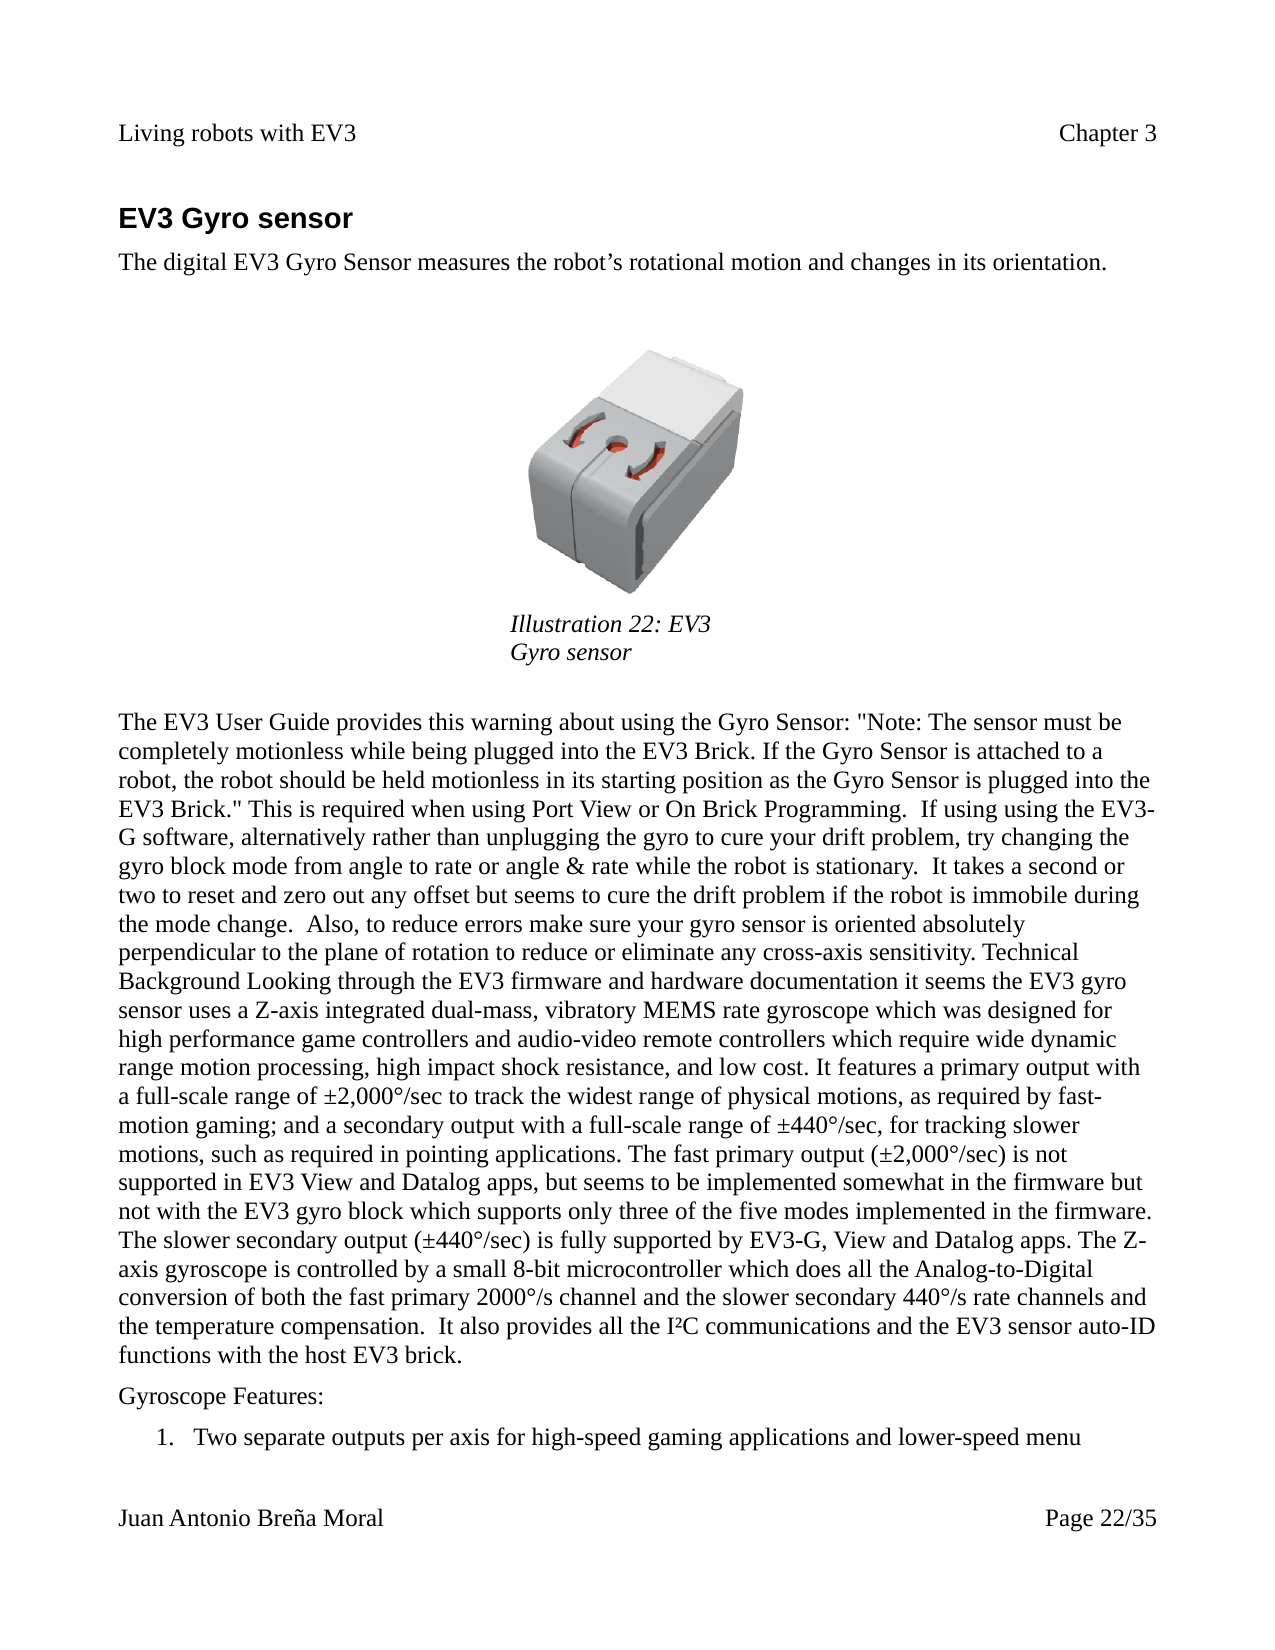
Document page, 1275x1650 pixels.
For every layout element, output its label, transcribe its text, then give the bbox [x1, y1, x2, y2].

text Illustration 22: EV3 Gyro sensor [510, 609, 765, 666]
text The digital EV3 Gyro Sensor measures the robot’s rotational motion and changes in its orientation. [118, 247, 1157, 276]
list Two separate outputs per axis for high-speed gaming applications and lower-speed menu [156, 1422, 1157, 1451]
text The EV3 User Guide provides this warning about using the Gyro Sensor: "Note: The sensor must be completely motionless while being plugged into the EV3 Brick. If the Gyro Sensor is attached to a robot, the robot should be held motionless in its starting position as the Gyro Sensor is plugged into the EV3 Brick." This is required when using Port View or On Brick Programming. If using using the EV3-G software, alternatively rather than unplugging the gyro to cure your drift problem, try changing the gyro block mode from angle to rate or angle & rate while the robot is stationary. It takes a second or two to reset and zero out any offset but seems to cure the drift problem if the robot is immobile during the mode change. Also, to reduce errors make sure your gyro sensor is oriented absolutely perpendicular to the plane of rotation to reduce or eliminate any cross-axis sensitivity. Technical Background Looking through the EV3 firmware and hardware documentation it seems the EV3 gyro sensor uses a Z-axis integrated dual-mass, vibratory MEMS rate gyroscope which was designed for high performance game controllers and audio-video remote controllers which require wide dynamic range motion processing, high impact shock resistance, and low cost. It features a primary output with a full-scale range of ±2,000°/sec to track the widest range of physical motions, as required by fast-motion gaming; and a secondary output with a full-scale range of ±440°/sec, for tracking slower motions, such as required in pointing applications. The fast primary output (±2,000°/sec) is not supported in EV3 View and Datalog apps, but seems to be implemented somewhat in the firmware but not with the EV3 gyro block which supports only three of the five modes implemented in the firmware. The slower secondary output (±440°/sec) is fully supported by EV3-G, View and Datalog apps. The Z-axis gyroscope is controlled by a small 8-bit microcontroller which does all the Analog-to-Digital conversion of both the fast primary 2000°/s channel and the slower secondary 440°/s rate channels and the temperature compensation. It also provides all the I²C communications and the EV3 sensor auto-ID functions with the host EV3 brick. [118, 707, 1157, 1369]
subtitle EV3 Gyro sensor [118, 201, 1157, 235]
picture [509, 342, 766, 609]
text Gyroscope Features: [118, 1381, 1157, 1410]
